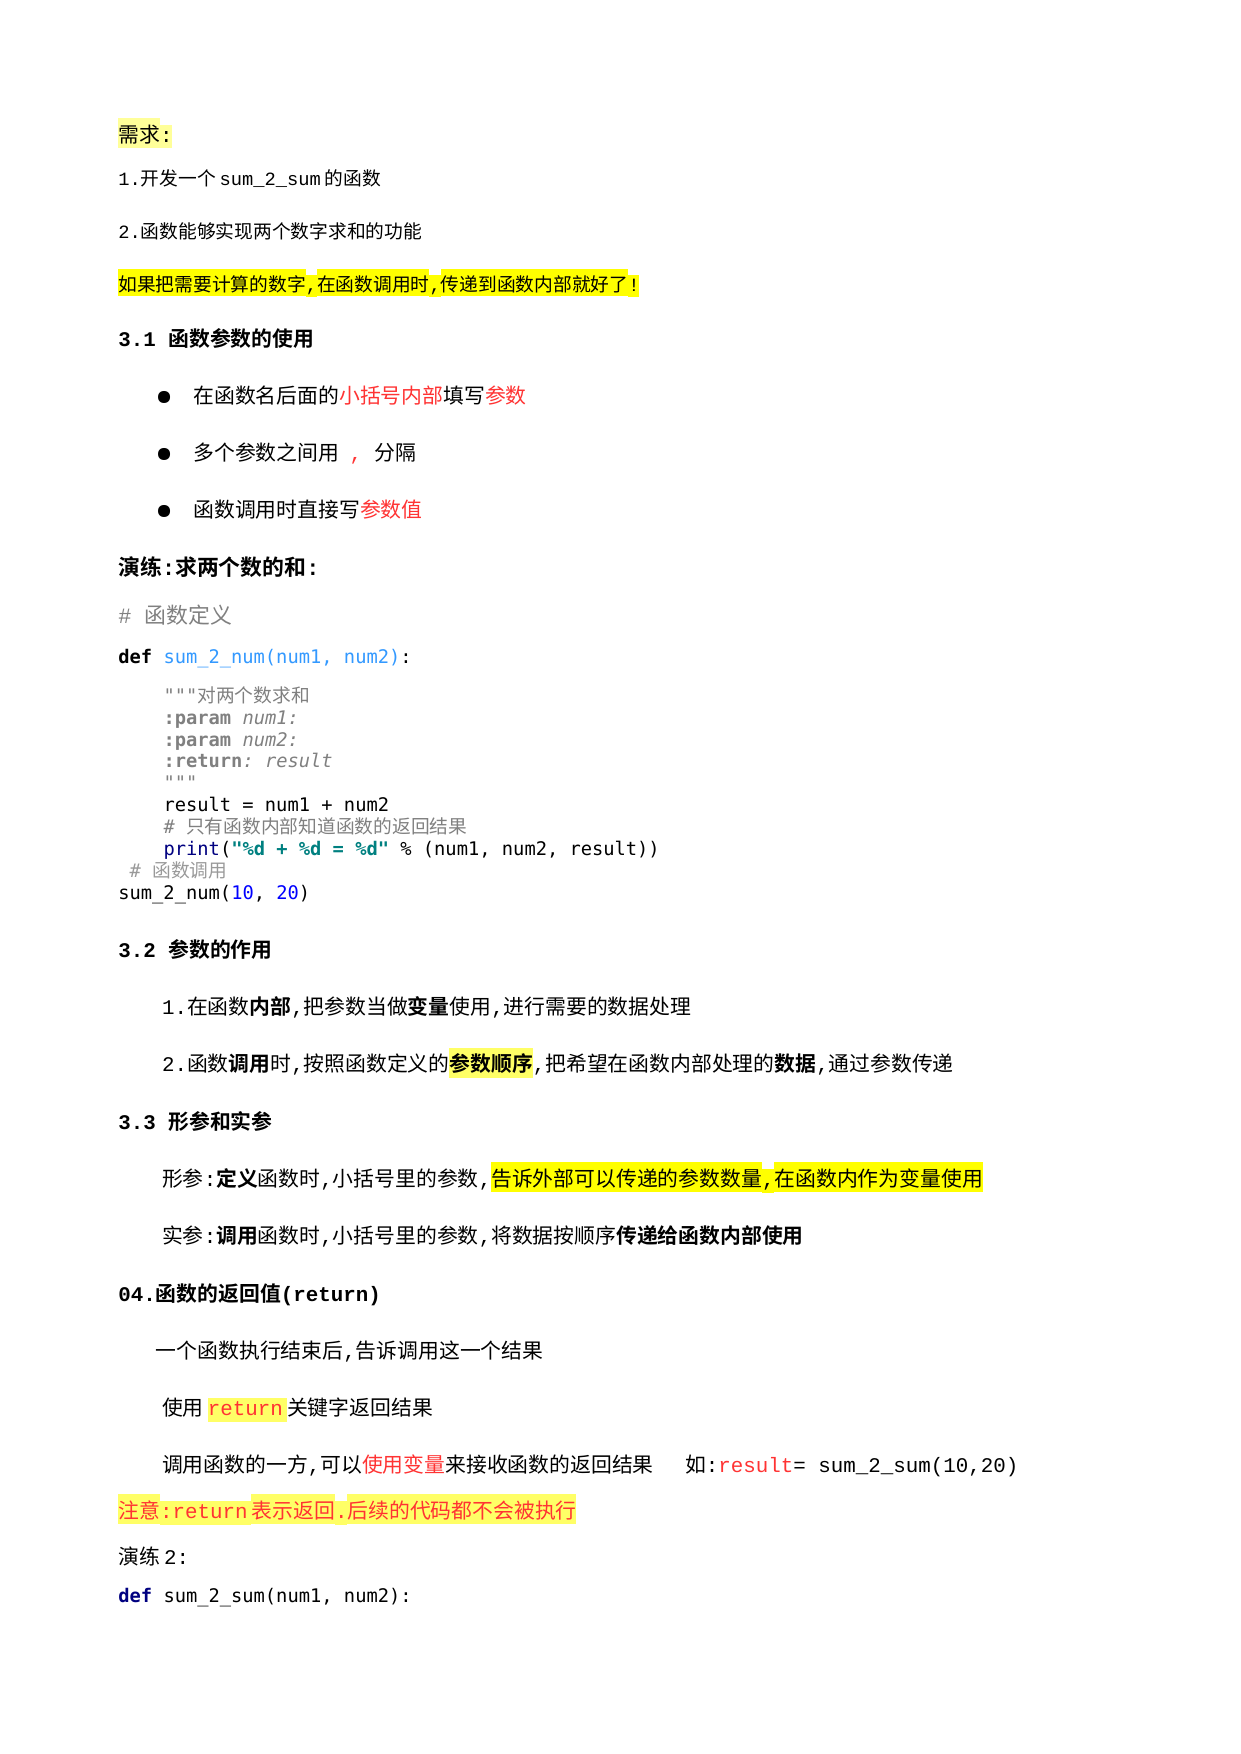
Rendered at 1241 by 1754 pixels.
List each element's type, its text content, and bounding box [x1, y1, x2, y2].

text def sum_2_sum(num1, num2): [118, 1586, 1122, 1607]
text 1.开发一个sum_2_sum的函数 [118, 164, 1122, 191]
text 需求: [118, 118, 1122, 148]
text 实参:调用函数时,小括号里的参数,将数据按顺序传递给函数内部使用 [118, 1219, 1122, 1250]
text 3.2 参数的作用 [118, 933, 1122, 963]
text print("%d + %d = %d" % (num1, num2, result)) [118, 838, 1122, 860]
text :param num2: [118, 728, 1122, 750]
list 函数调用时直接写参数值 [156, 493, 1122, 524]
text # 函数定义 [118, 598, 1122, 630]
text """对两个数求和 [118, 685, 1122, 707]
text 调用函数的一方,可以使用变量来接收函数的返回结果 如:result= sum_2_sum(10,20) [118, 1449, 1122, 1479]
text result = num1 + num2 [118, 794, 1122, 816]
text 注意:return表示返回.后续的代码都不会被执行 [118, 1494, 1122, 1525]
text 3.1 函数参数的使用 [118, 322, 1122, 352]
text 使用return关键字返回结果 [118, 1391, 1122, 1422]
list 在函数名后面的小括号内部填写参数 [156, 379, 1122, 409]
text 演练2: [118, 1540, 1122, 1570]
text 2.函数调用时,按照函数定义的参数顺序,把希望在函数内部处理的数据,通过参数传递 [118, 1048, 1122, 1078]
text # 函数调用 [118, 860, 1122, 882]
text sum_2_num(10, 20) [118, 882, 1122, 903]
text # 只有函数内部知道函数的返回结果 [118, 816, 1122, 838]
text :return: result [118, 750, 1122, 772]
text 04.函数的返回值(return) [118, 1277, 1122, 1307]
list 多个参数之间用 , 分隔 [156, 436, 1122, 467]
text 3.3 形参和实参 [118, 1105, 1122, 1135]
text 2.函数能够实现两个数字求和的功能 [118, 216, 1122, 244]
text 1.在函数内部,把参数当做变量使用,进行需要的数据处理 [118, 990, 1122, 1021]
text 演练:求两个数的和: [118, 550, 1122, 582]
text """ [118, 772, 1122, 794]
text def sum_2_num(num1, num2): [118, 646, 1122, 668]
text 一个函数执行结束后,告诉调用这一个结果 [118, 1334, 1122, 1364]
text 如果把需要计算的数字,在函数调用时,传递到函数内部就好了! [118, 269, 1122, 297]
text :param num1: [118, 707, 1122, 728]
text 形参:定义函数时,小括号里的参数,告诉外部可以传递的参数数量,在函数内作为变量使用 [118, 1162, 1122, 1193]
